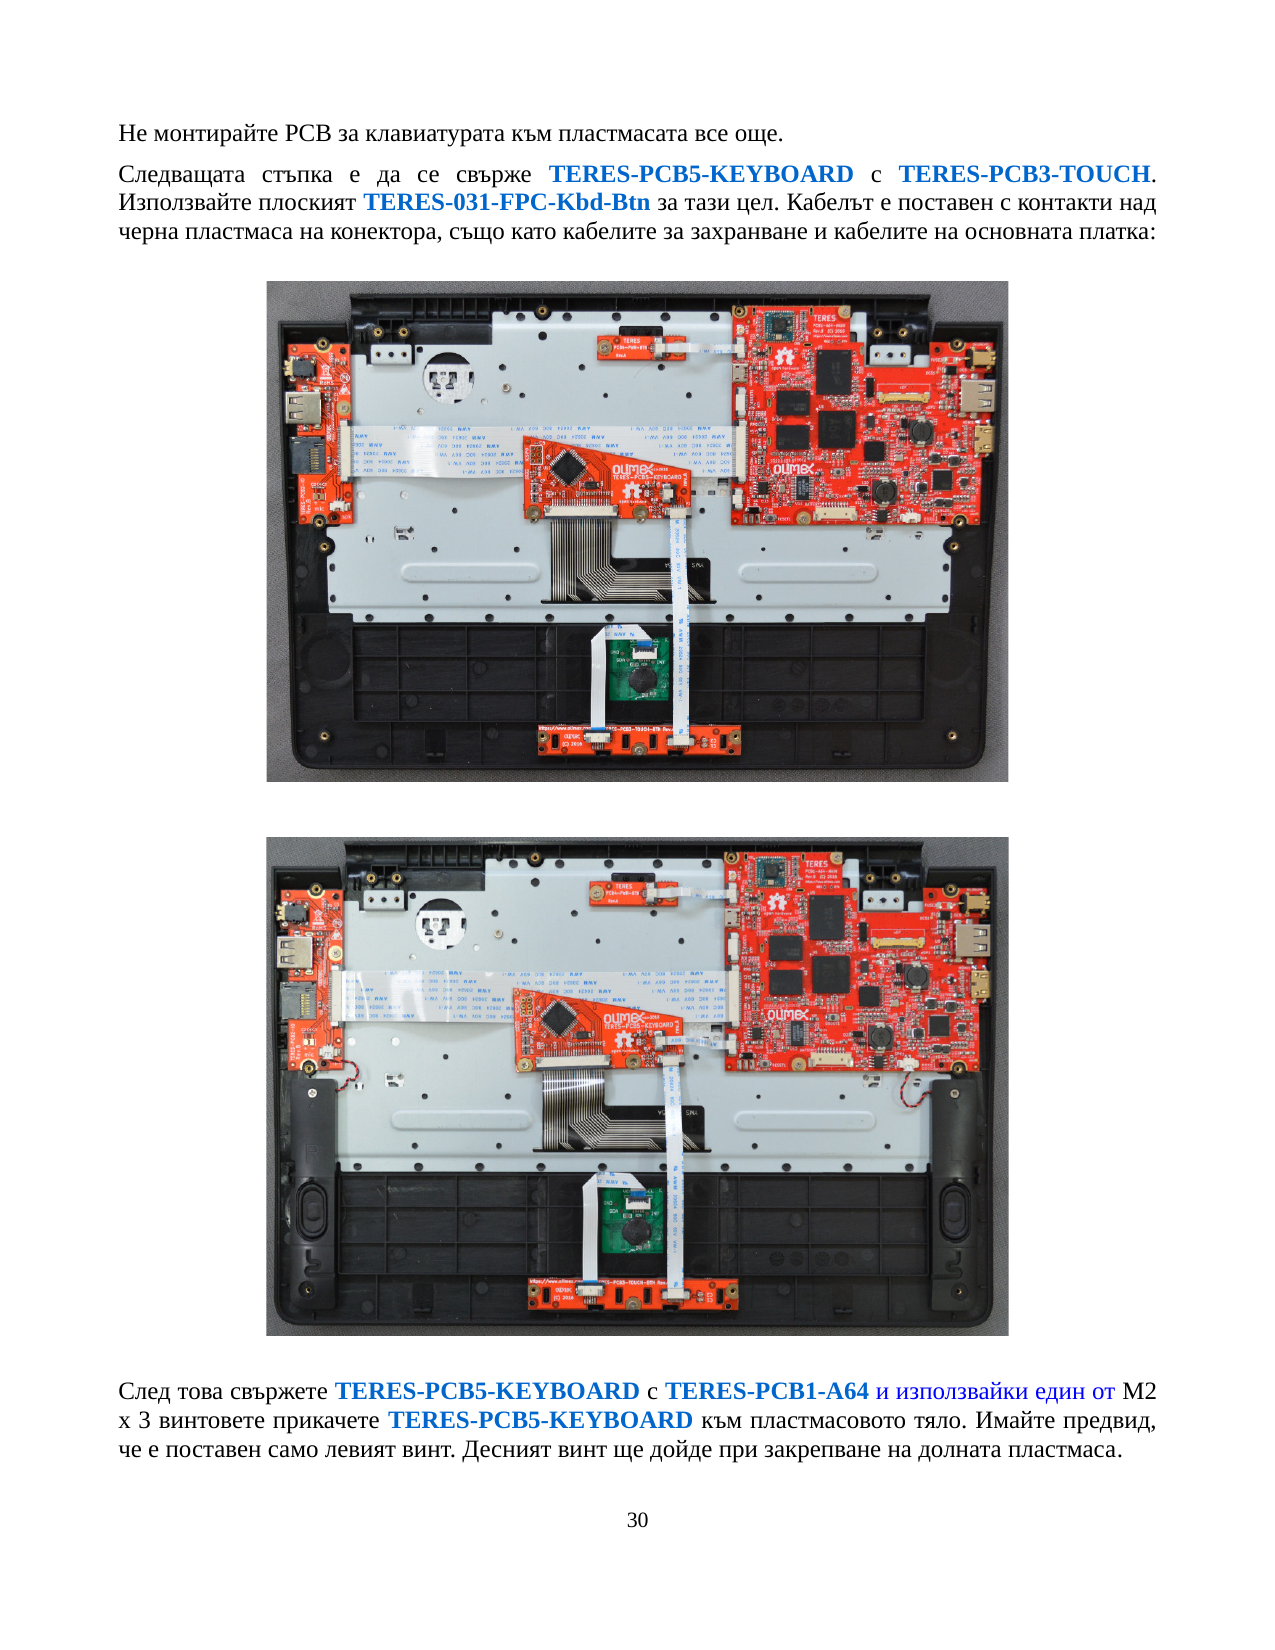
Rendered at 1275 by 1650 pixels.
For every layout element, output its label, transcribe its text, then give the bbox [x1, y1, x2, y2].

text Следващата стъпка е да се свърже TERES-PCB5-KEYBOARD с TERES-PCB3-TOUCH. Използвайте плоският TERES-031-FPC-Kbd-Btn за тази цел. Кабелът е поставен с контакти над черна пластмаса на конектора, също като кабелите за захранване и кабелите на основната платка: [118, 159, 1157, 245]
picture [266, 281, 1009, 782]
text След това свържете TERES-PCB5-KEYBOARD с TERES-PCB1-A64 и използвайки един от M2 x 3 винтовете прикачете TERES-PCB5-KEYBOARD към пластмасовото тяло. Имайте предвид, че е поставен само левият винт. Десният винт ще дойде при закрепване на долната пластмаса. [118, 1376, 1157, 1462]
text Не монтирайте PCB за клавиатурата към пластмасата все още. [118, 118, 1157, 147]
picture [266, 837, 1009, 1336]
